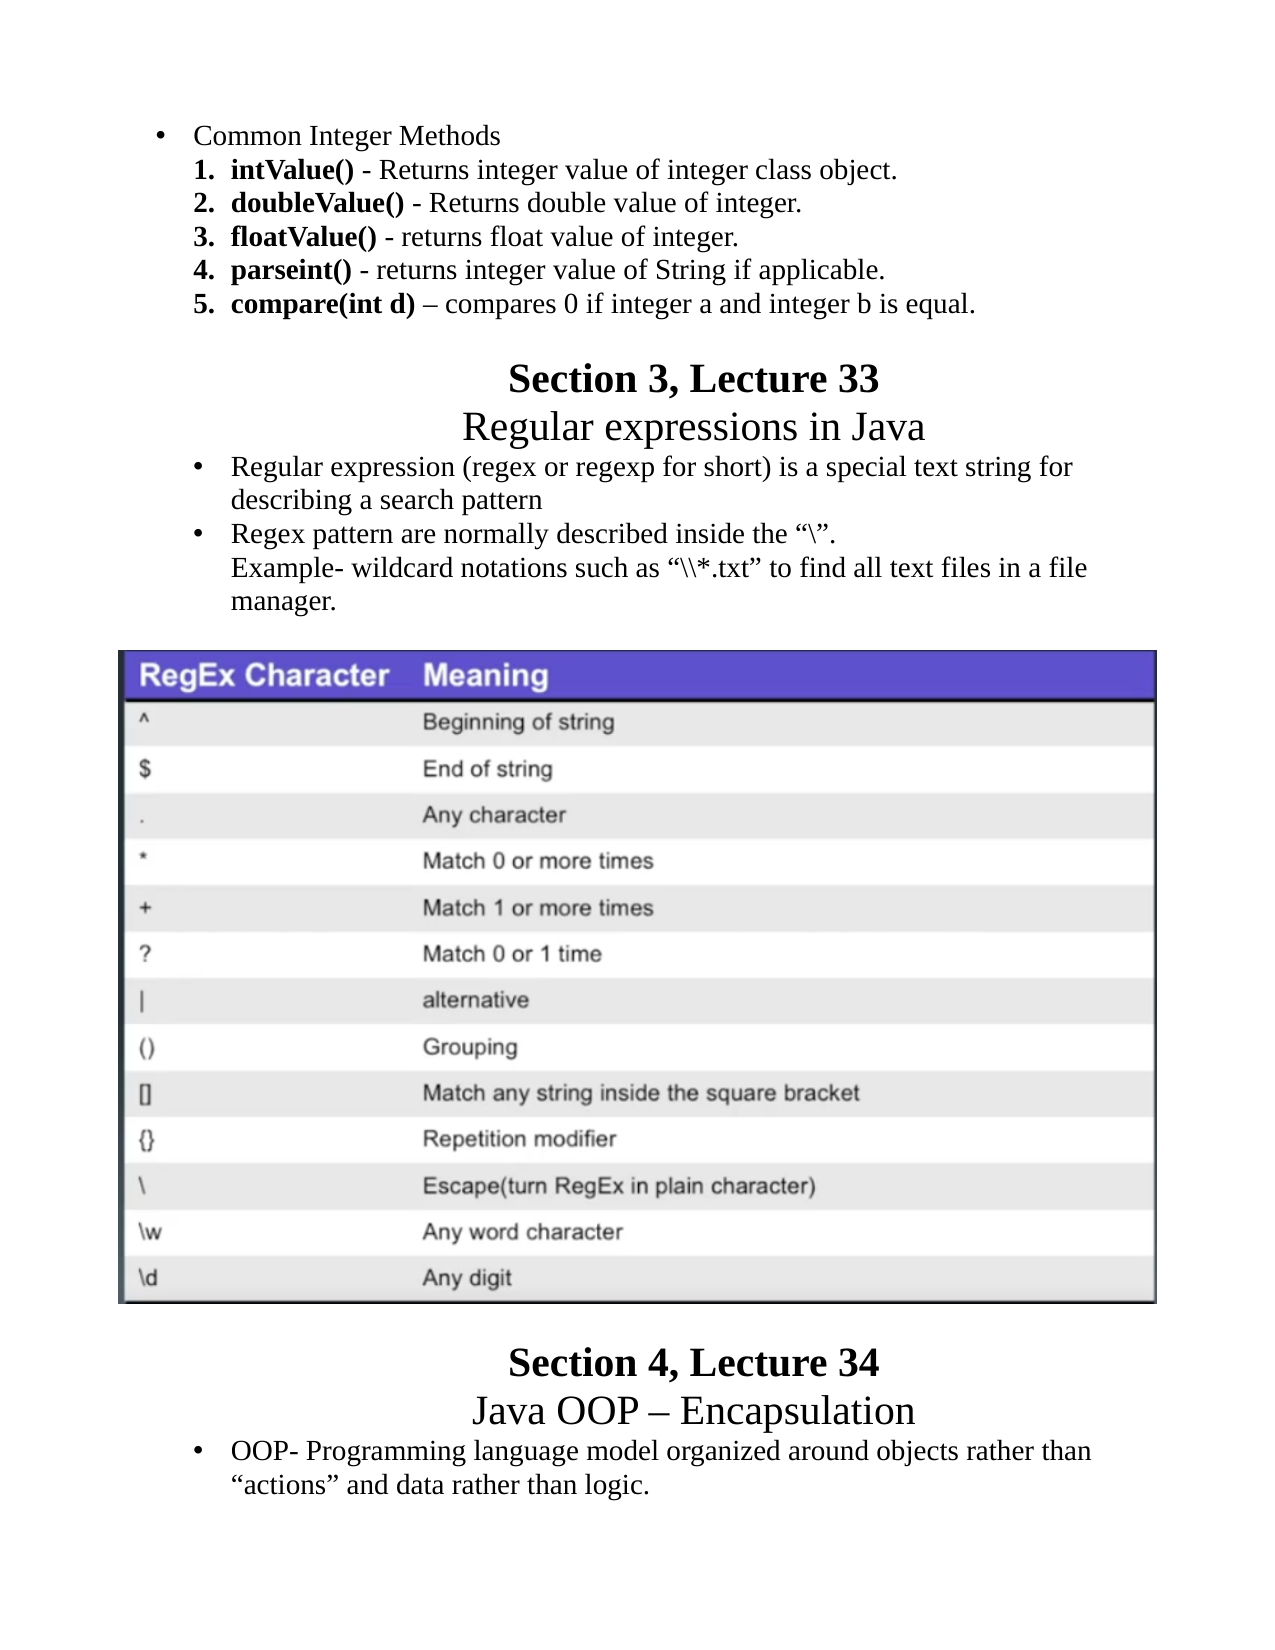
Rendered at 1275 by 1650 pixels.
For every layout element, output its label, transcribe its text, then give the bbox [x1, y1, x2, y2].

list doubleValue() - Returns double value of integer. [193, 185, 1157, 219]
list Java OOP – Encapsulation [193, 1386, 1157, 1433]
list floatValue() - returns float value of integer. [193, 219, 1157, 252]
list parseint() - returns integer value of String if applicable. [193, 252, 1157, 286]
list Regex pattern are normally described inside the “\”. [193, 516, 1157, 550]
list Section 3, Lecture 33 [193, 353, 1157, 401]
list intValue() - Returns integer value of integer class object. [193, 152, 1157, 185]
list Regular expressions in Java [193, 401, 1157, 449]
picture [118, 650, 1157, 1304]
list Example- wildcard notations such as “\\*.txt” to find all text files in a file manager. [193, 550, 1157, 617]
list Section 4, Lecture 34 [193, 1338, 1157, 1386]
list Regular expression (regex or regexp for short) is a special text string for describing a search pattern [193, 449, 1157, 516]
list Common Integer Methods [156, 118, 1157, 152]
list compare(int d) – compares 0 if integer a and integer b is equal. [193, 286, 1157, 319]
list OOP- Programming language model organized around objects rather than “actions” and data rather than logic. [193, 1433, 1157, 1501]
